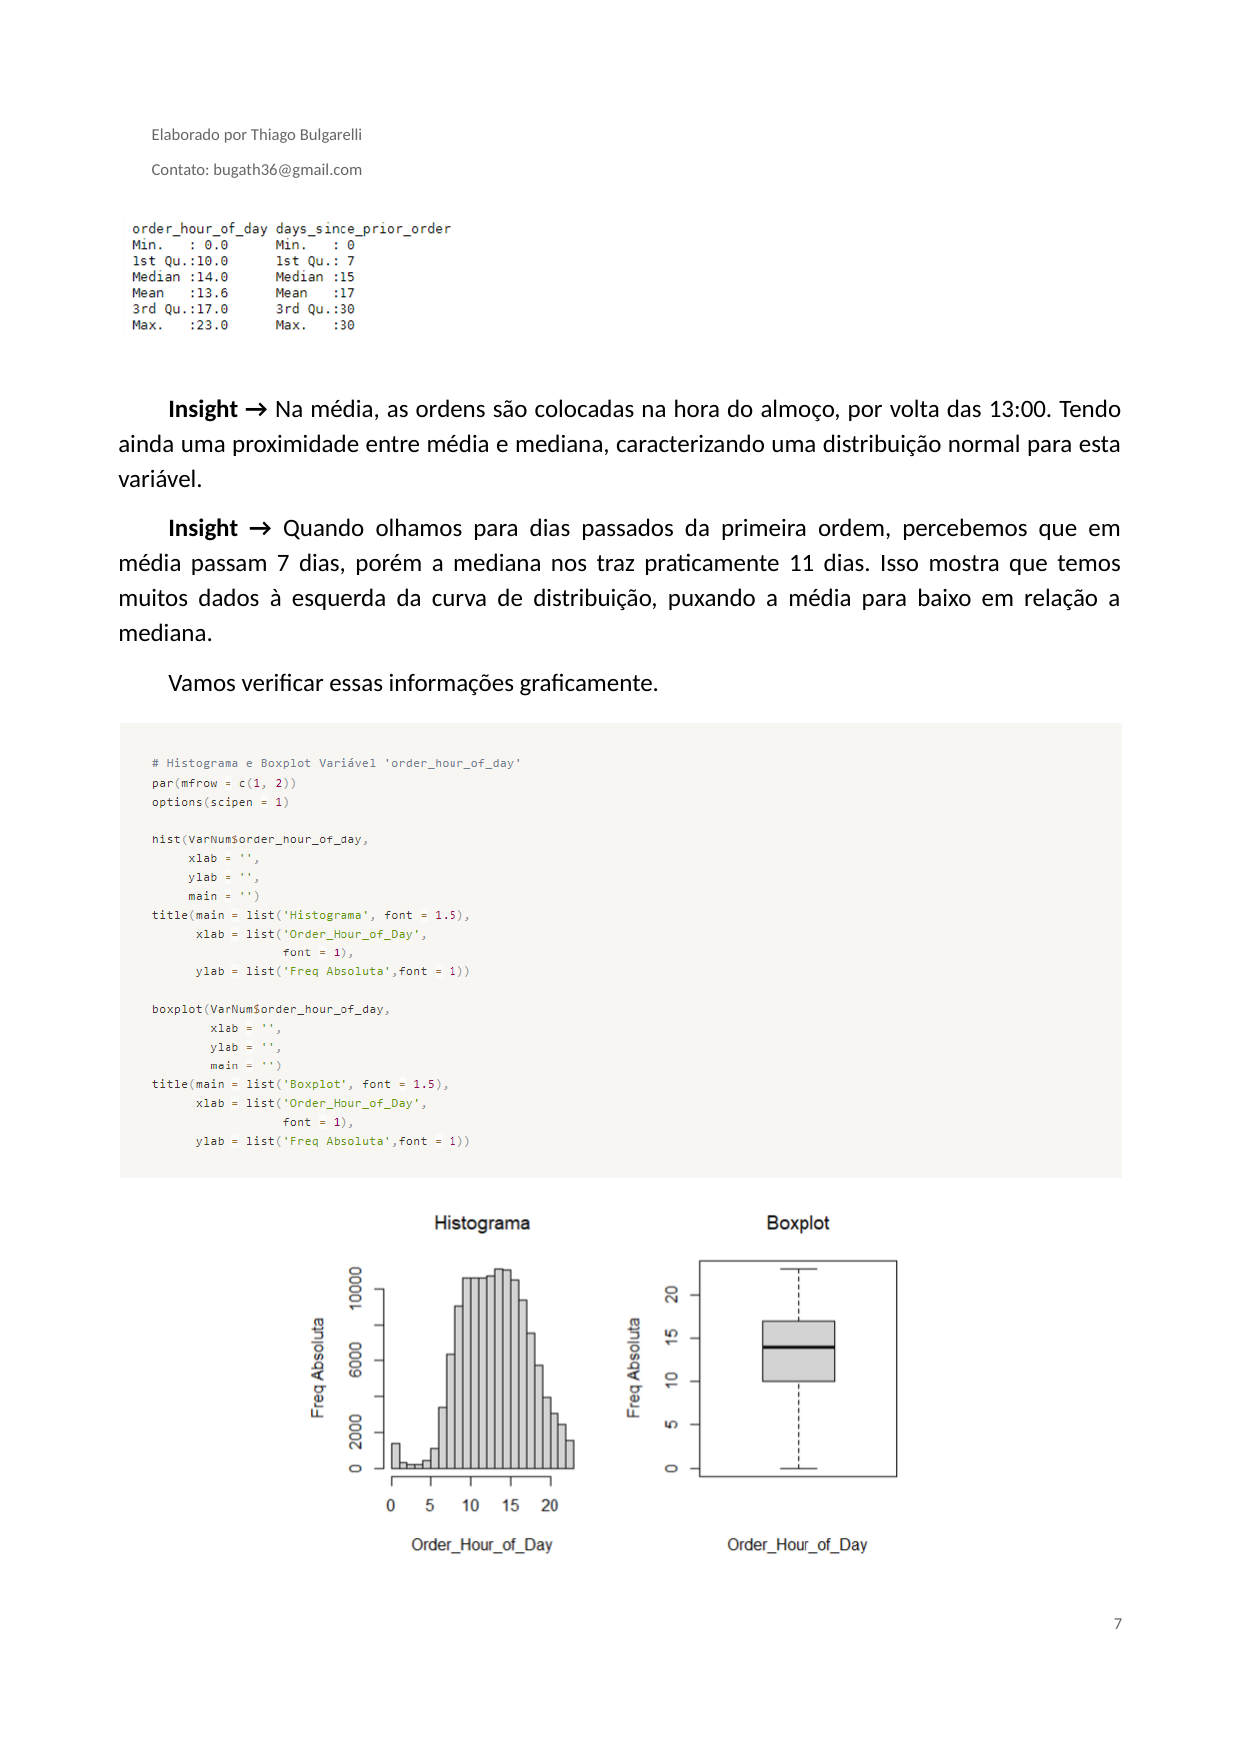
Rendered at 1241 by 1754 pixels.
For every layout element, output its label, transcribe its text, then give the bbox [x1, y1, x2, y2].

picture [118, 723, 1123, 1178]
text Insight → Na média, as ordens são colocadas na hora do almoço, por volta das 13:00. Tendo ainda uma proximidade entre média e mediana, caracterizando uma distribuição normal para esta variável. [118, 393, 1122, 493]
text Vamos verificar essas informações graficamente. [118, 667, 1122, 697]
picture [303, 1190, 937, 1567]
picture [118, 213, 1123, 339]
text Insight → Quando olhamos para dias passados da primeira ordem, percebemos que em média passam 7 dias, porém a mediana nos traz praticamente 11 dias. Isso mostra que temos muitos dados à esquerda da curva de distribuição, puxando a média para baixo em relação a mediana. [118, 512, 1122, 648]
